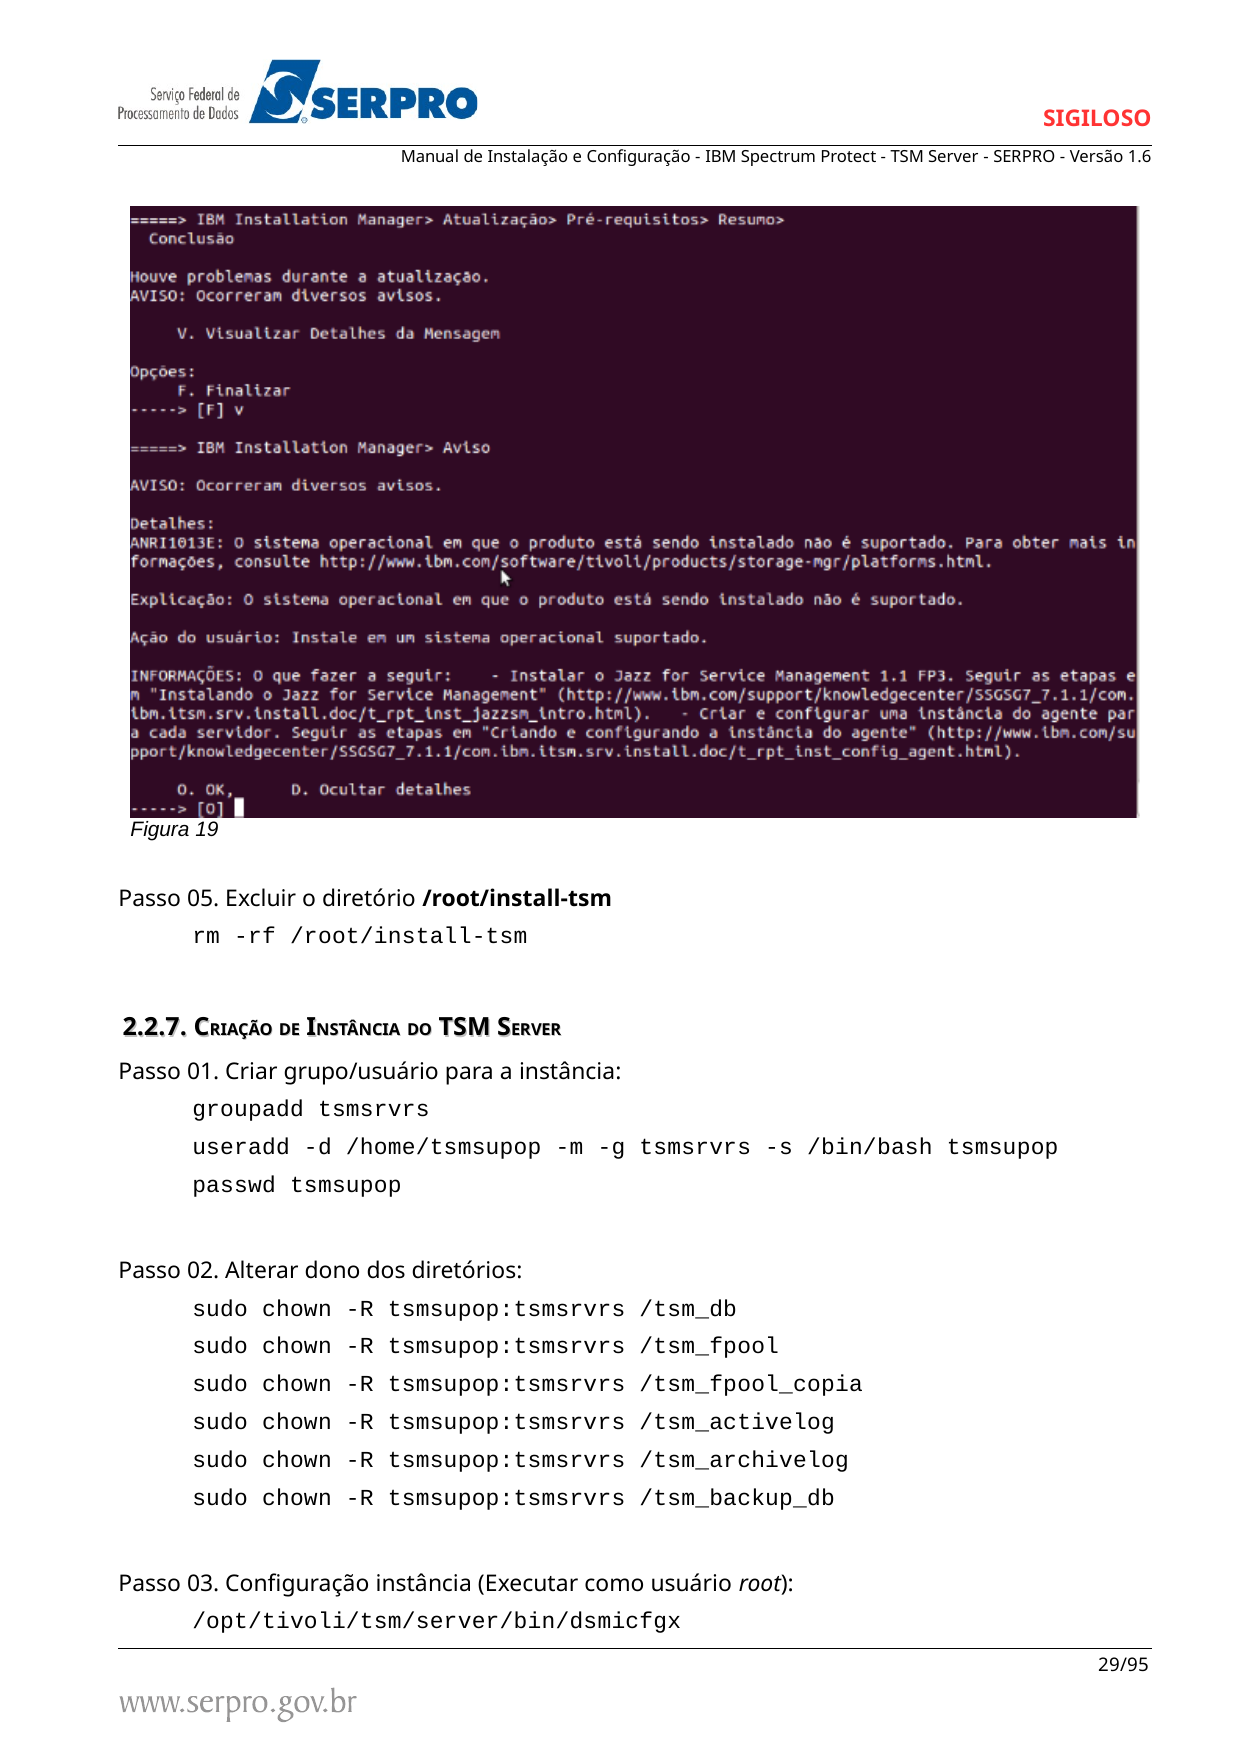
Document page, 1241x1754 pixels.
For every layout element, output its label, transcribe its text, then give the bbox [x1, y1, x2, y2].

subtitle Criação de Instância do TSM Server [118, 1009, 1152, 1043]
text sudo chown -R tsmsupop:tsmsrvrs /tsm_db [192, 1297, 1152, 1323]
text groupadd tsmsrvrs [192, 1098, 1152, 1124]
text Passo 02. Alterar dono dos diretórios: [118, 1254, 1152, 1285]
text Passo 01. Criar grupo/usuário para a instância: [118, 1055, 1152, 1086]
text sudo chown -R tsmsupop:tsmsrvrs /tsm_fpool [192, 1335, 1152, 1361]
text sudo chown -R tsmsupop:tsmsrvrs /tsm_backup_db [192, 1486, 1152, 1512]
text Figura 19 [130, 818, 1139, 841]
picture [130, 206, 1140, 818]
text /opt/tivoli/tsm/server/bin/dsmicfgx [192, 1609, 1152, 1636]
text useradd -d /home/tsmsupop -m -g tsmsrvrs -s /bin/bash tsmsupop [192, 1136, 1152, 1162]
text sudo chown -R tsmsupop:tsmsrvrs /tsm_fpool_copia [192, 1373, 1152, 1399]
text Passo 05. Excluir o diretório /root/install-tsm [118, 881, 1152, 912]
text passwd tsmsupop [192, 1173, 1152, 1199]
text sudo chown -R tsmsupop:tsmsrvrs /tsm_activelog [192, 1410, 1152, 1436]
text Passo 03. Configuração instância (Executar como usuário root): [118, 1567, 1152, 1598]
text rm -rf /root/install-tsm [192, 924, 1152, 950]
text sudo chown -R tsmsupop:tsmsrvrs /tsm_archivelog [192, 1448, 1152, 1474]
picture [118, 59, 478, 124]
